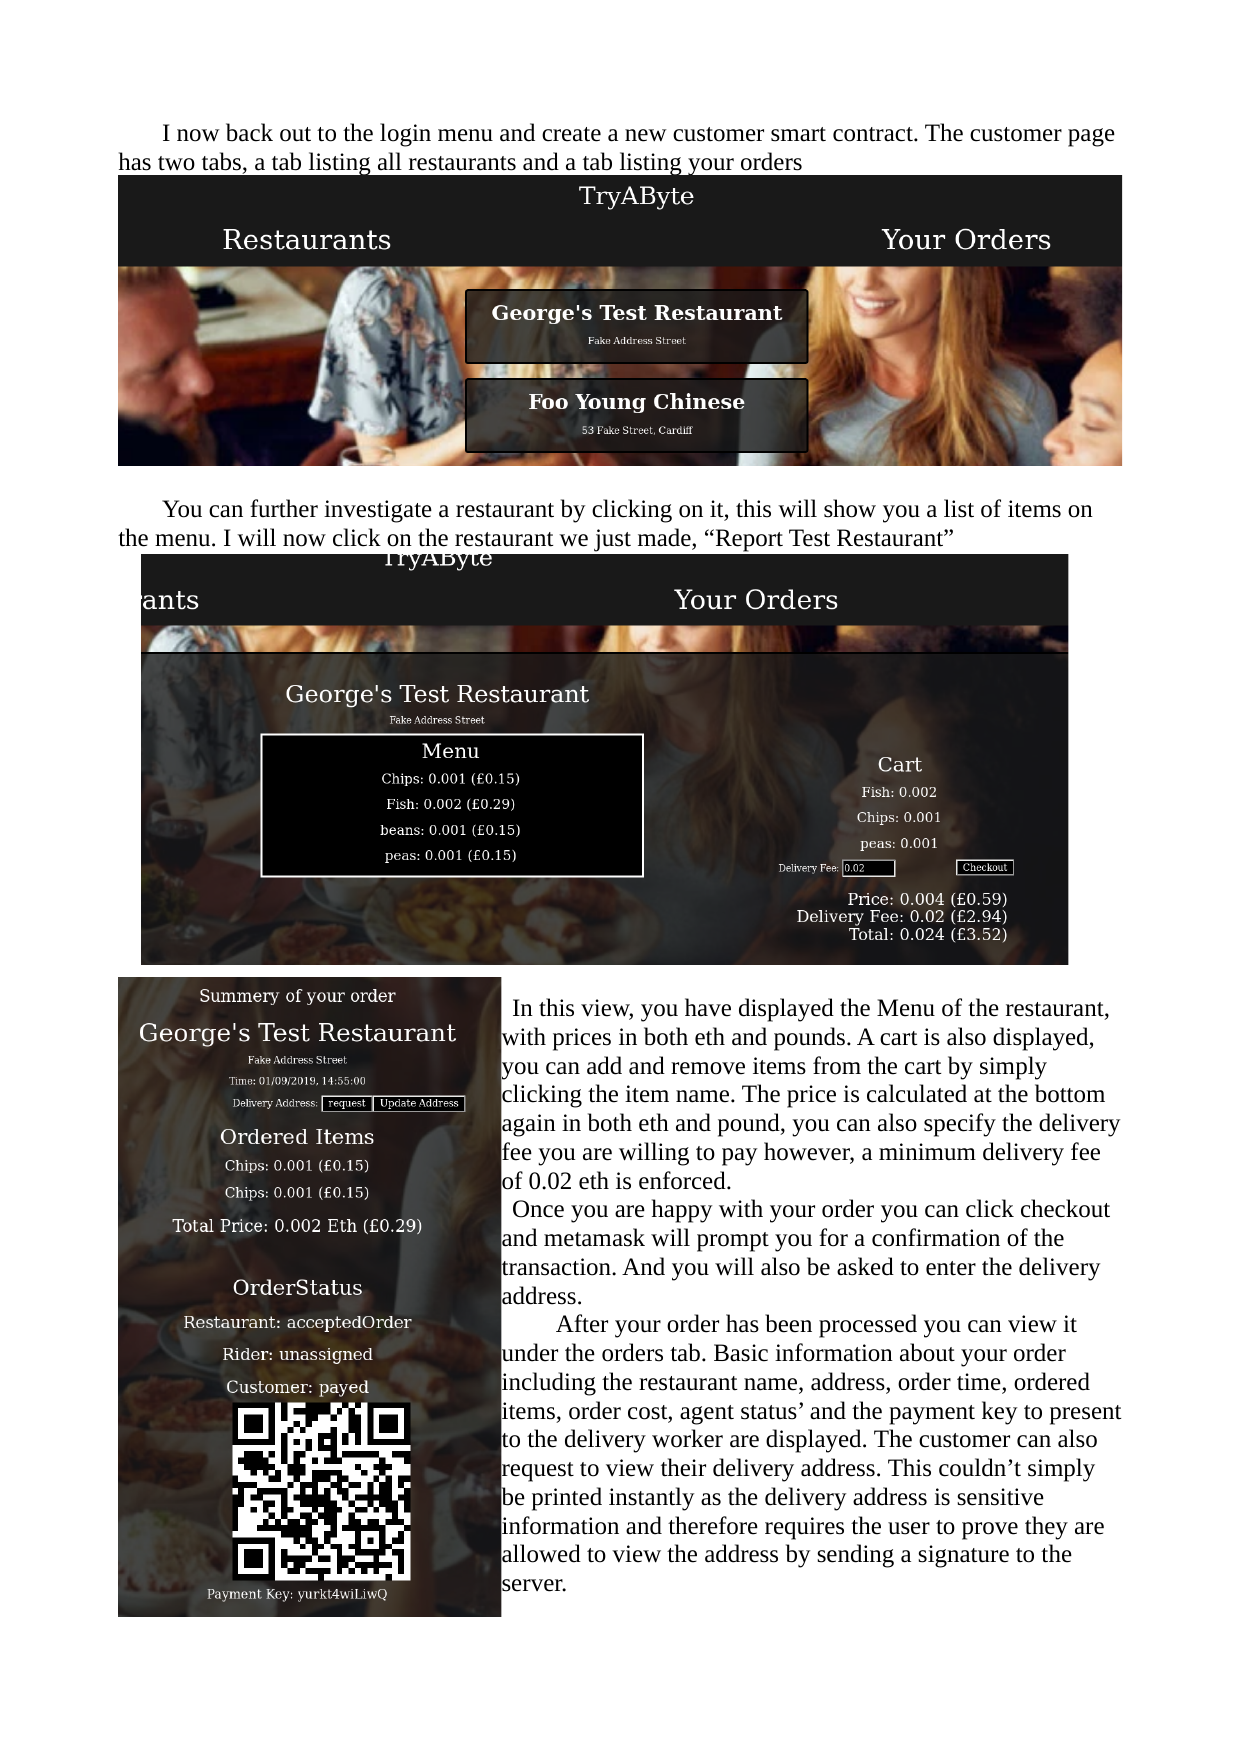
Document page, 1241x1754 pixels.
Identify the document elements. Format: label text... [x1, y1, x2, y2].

text You can further investigate a restaurant by clicking on it, this will show you a list of items on the menu. I will now click on the restaurant we just made, “Report Test Restaurant” [118, 494, 1122, 552]
text After your order has been processed you can view it under the orders tab. Basic information about your order including the restaurant name, address, order time, ordered items, order cost, agent status’ and the payment key to present to the delivery worker are displayed. The customer can also request to view their delivery address. This couldn’t simply be printed instantly as the delivery address is sensitive information and therefore requires the user to prove they are allowed to view the address by sending a signature to the server. [502, 1309, 1122, 1597]
picture [118, 977, 502, 1617]
text In this view, you have displayed the Menu of the restaurant, with prices in both eth and pounds. A cart is also displayed, you can add and remove items from the cart by simply clicking the item name. The price is calculated at the bottom again in both eth and pound, you can also specify the delivery fee you are willing to pay however, a minimum delivery fee of 0.02 eth is enforced. [502, 993, 1122, 1194]
picture [141, 554, 1069, 965]
text I now back out to the login menu and create a new customer smart contract. The customer page has two tabs, a tab listing all restaurants and a tab listing your orders [118, 118, 1122, 175]
text Once you are happy with your order you can click checkout and metamask will prompt you for a confirmation of the transaction. And you will also be asked to enter the delivery address. [502, 1194, 1122, 1309]
picture [118, 175, 1123, 466]
